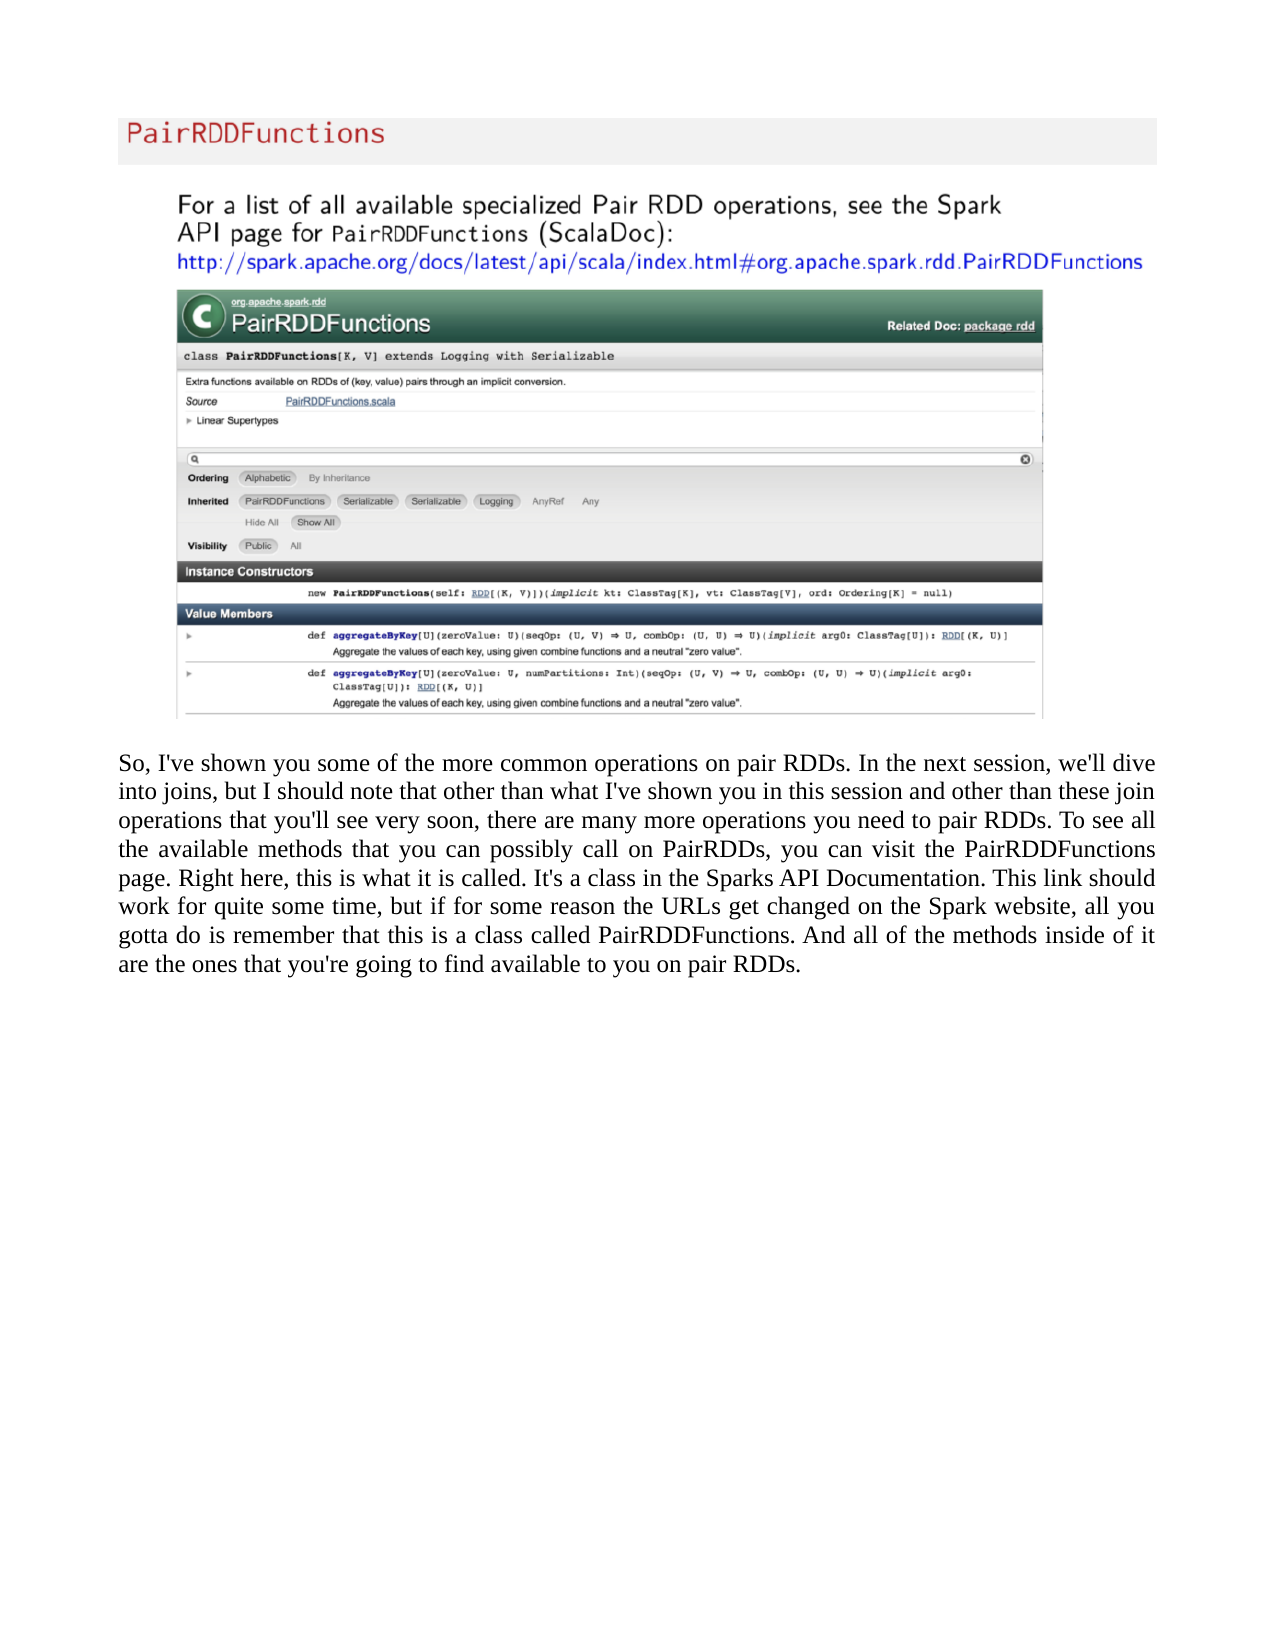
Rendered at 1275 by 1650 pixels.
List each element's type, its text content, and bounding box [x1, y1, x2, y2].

picture [118, 118, 1157, 719]
text So, I've shown you some of the more common operations on pair RDDs. In the next session, we'll dive into joins, but I should note that other than what I've shown you in this session and other than these join operations that you'll see very soon, there are many more operations you need to pair RDDs. To see all the available methods that you can possibly call on PairRDDs, you can visit the PairRDDFunctions page. Right here, this is what it is called. It's a class in the Sparks API Documentation. This link should work for quite some time, but if for some reason the URLs get changed on the Spark website, all you gotta do is remember that this is a class called PairRDDFunctions. And all of the methods inside of it are the ones that you're going to find available to you on pair RDDs. [118, 748, 1157, 978]
